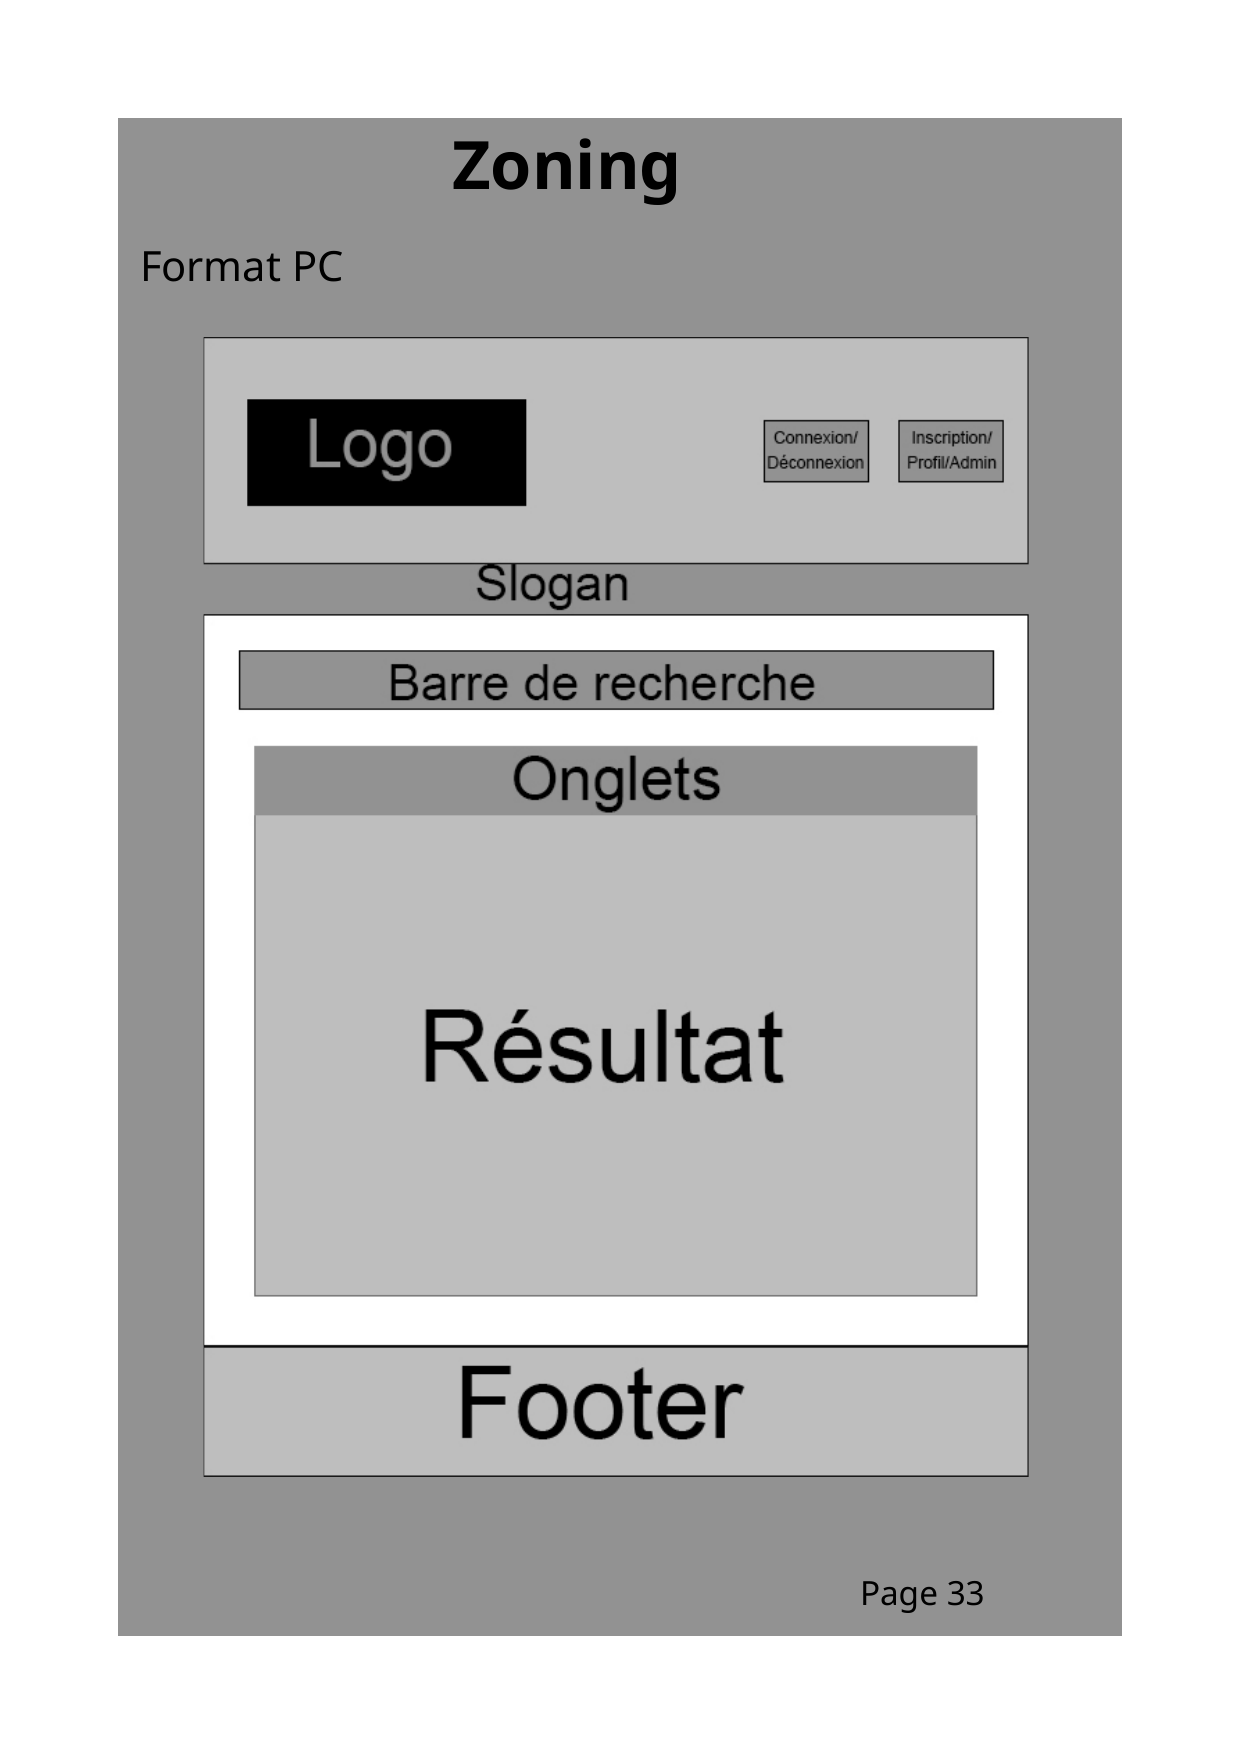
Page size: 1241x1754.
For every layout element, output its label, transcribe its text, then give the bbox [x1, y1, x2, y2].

picture [203, 337, 1029, 1477]
text Zoning [118, 118, 1122, 209]
text Page 33 [118, 1565, 1122, 1616]
text Format PC [118, 237, 1122, 294]
